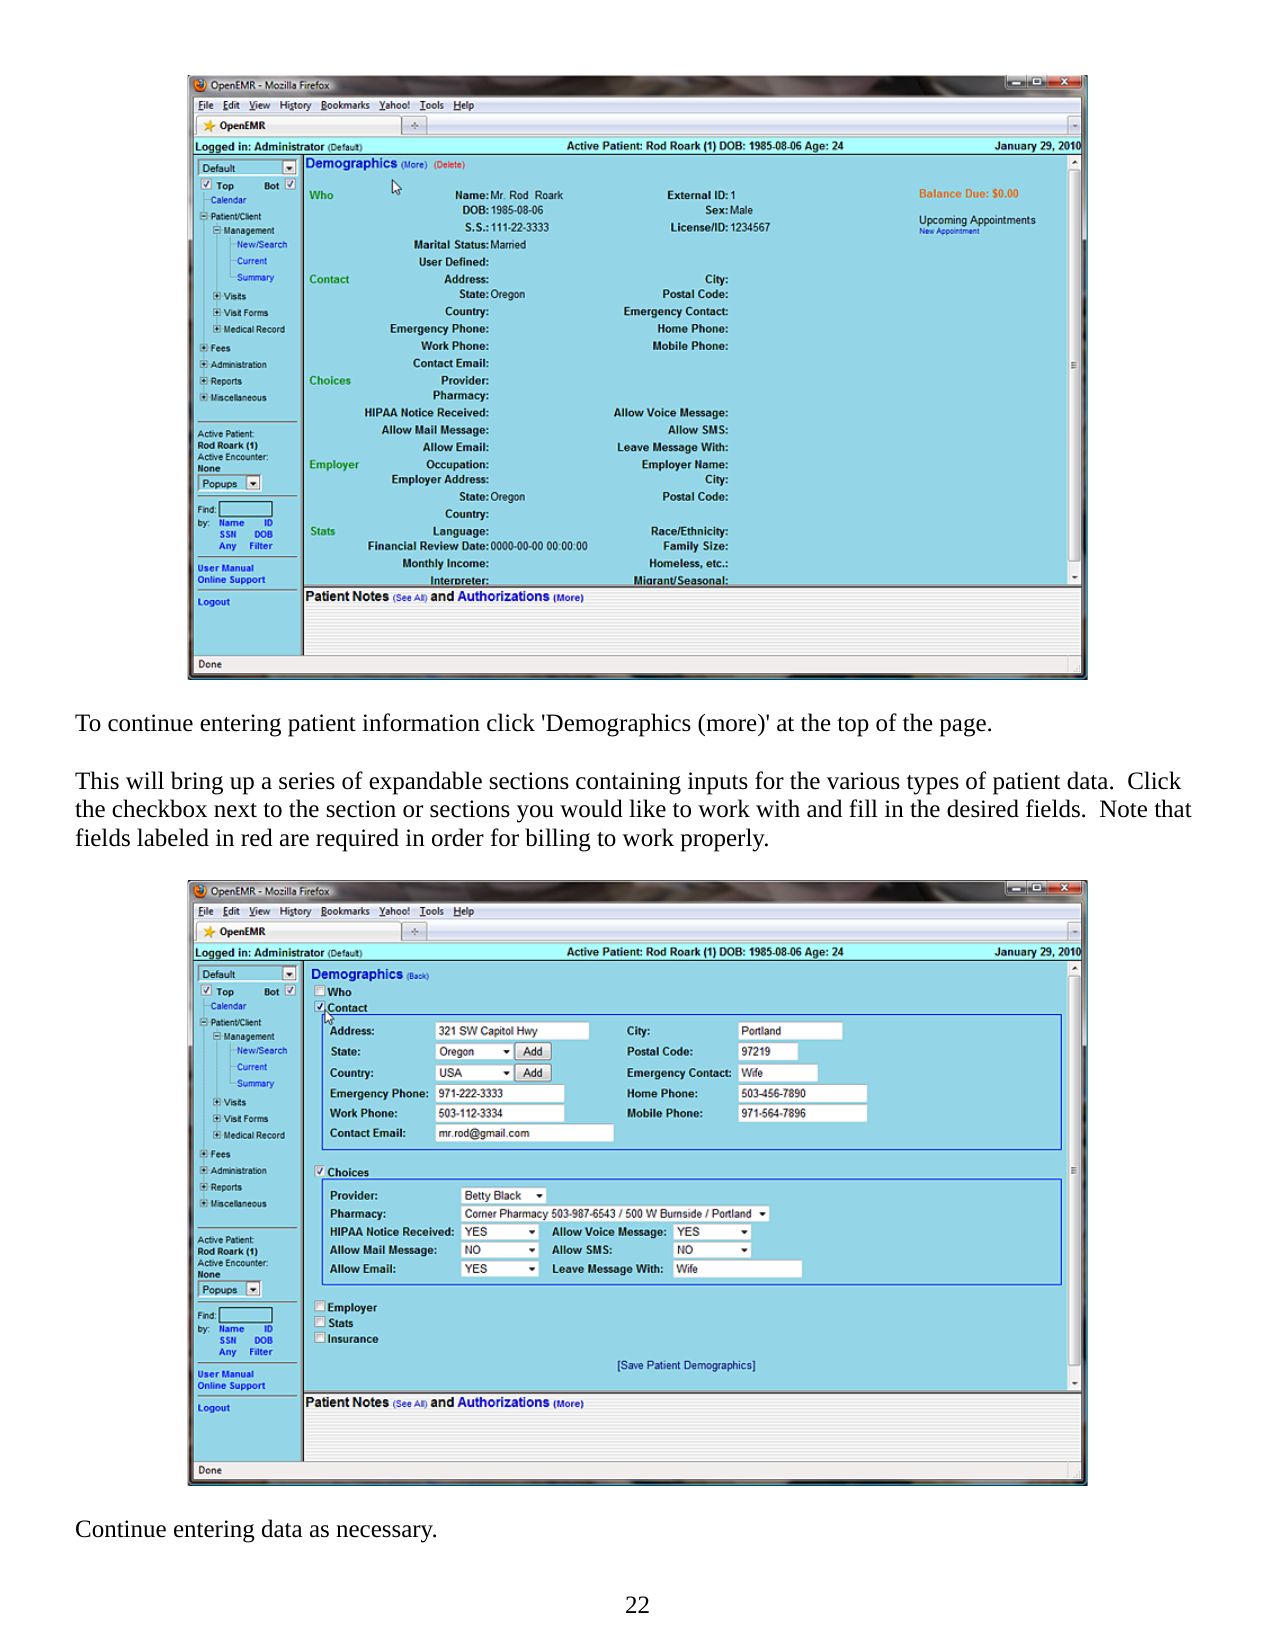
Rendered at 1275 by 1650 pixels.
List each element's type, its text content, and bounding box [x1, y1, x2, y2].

text To continue entering patient information click 'Demographics (more)' at the top of the page. [75, 708, 1200, 737]
picture [187, 880, 1088, 1486]
text Continue entering data as necessary. [75, 1514, 1200, 1543]
text This will bring up a series of expandable sections containing inputs for the various types of patient data. Click the checkbox next to the section or sections you would like to work with and fill in the desired fields. Note that fields labeled in red are required in order for billing to work properly. [75, 766, 1200, 852]
picture [187, 75, 1088, 680]
